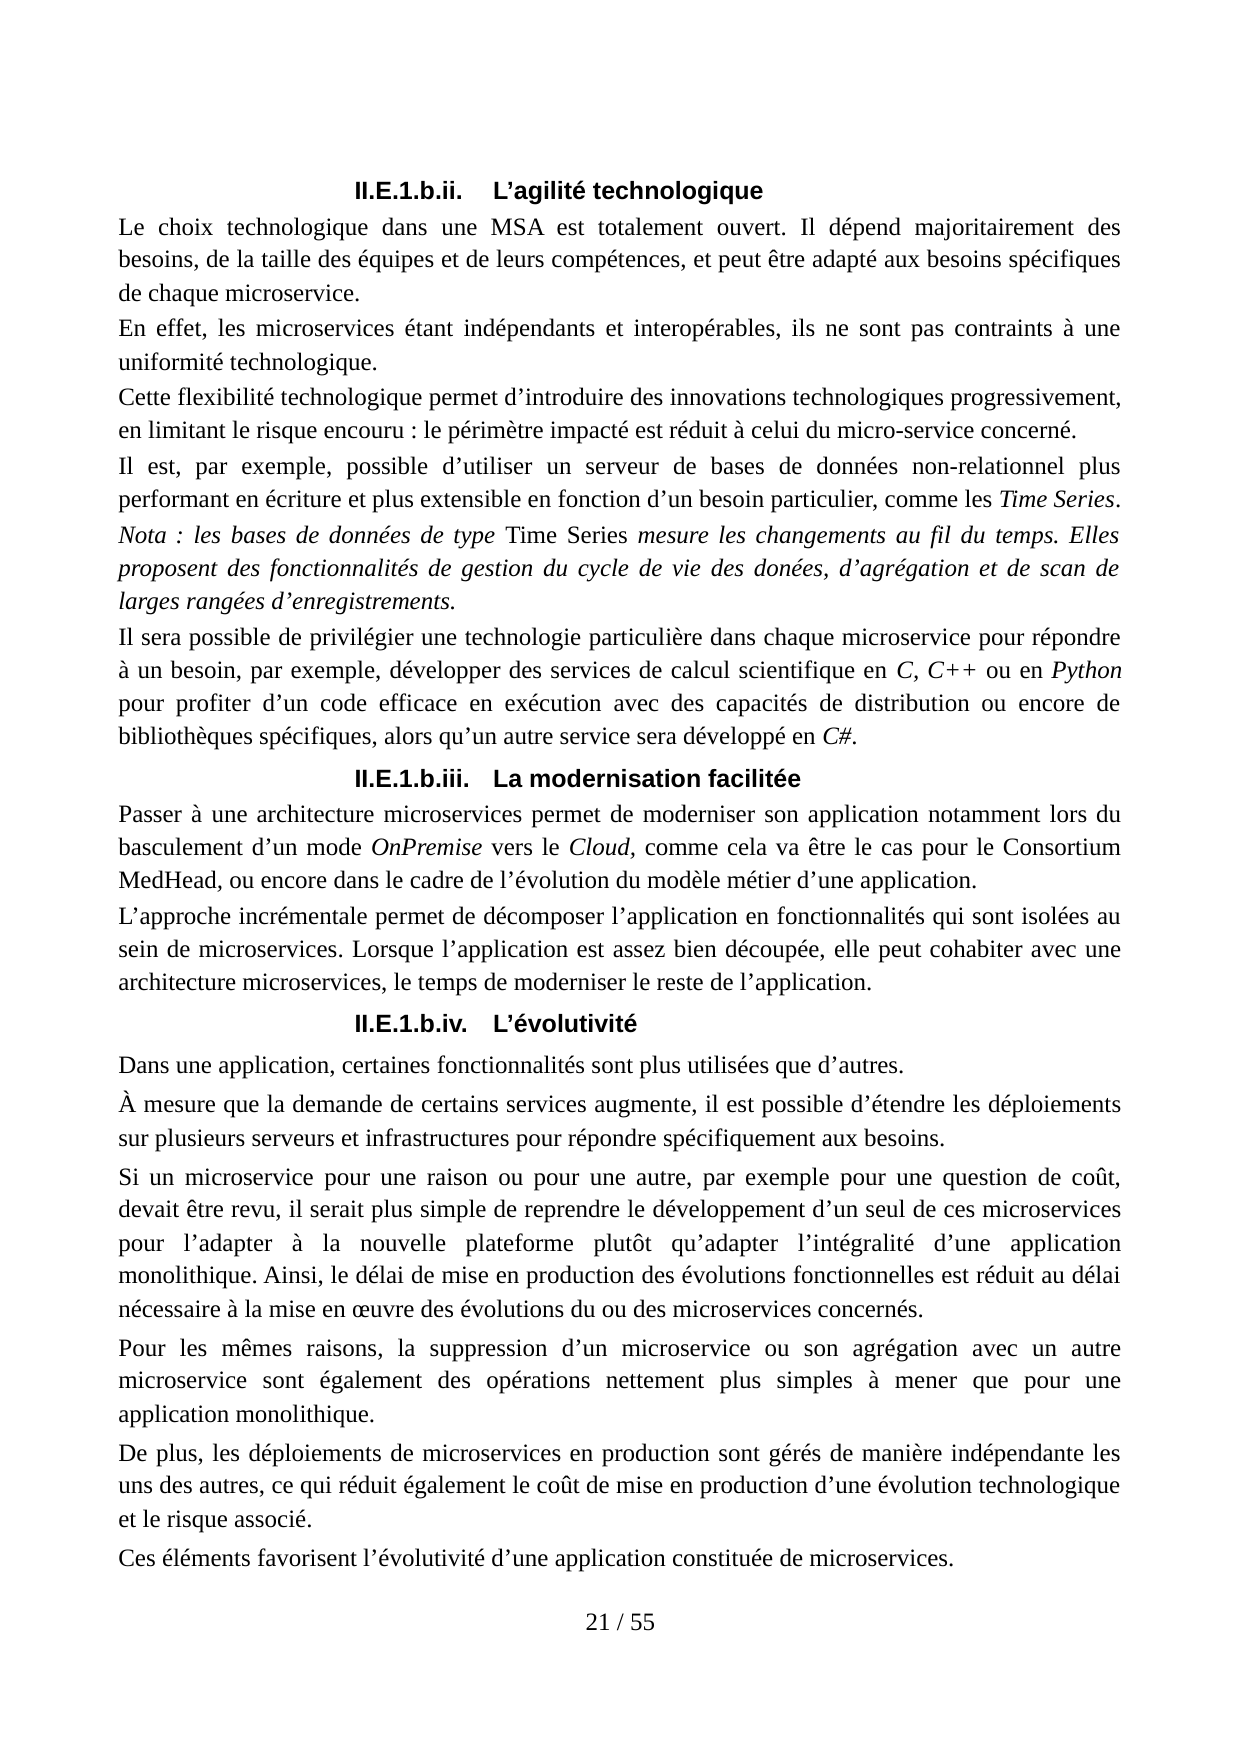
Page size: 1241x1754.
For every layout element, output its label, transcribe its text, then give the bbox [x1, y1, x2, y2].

subtitle L’évolutivité [118, 1009, 1122, 1038]
text Nota : les bases de données de type Time Series mesure les changements au fil du temps. Elles proposent des fonctionnalités de gestion du cycle de vie des donées, d’agrégation et de scan de larges rangées d’enregistrements. [118, 520, 1122, 615]
text De plus, les déploiements de microservices en production sont gérés de manière indépendante les uns des autres, ce qui réduit également le coût de mise en production d’une évolution technologique et le risque associé. [118, 1438, 1122, 1532]
text En effet, les microservices étant indépendants et interopérables, ils ne sont pas contraints à une uniformité technologique. [118, 313, 1122, 375]
text Il sera possible de privilégier une technologie particulière dans chaque microservice pour répondre à un besoin, par exemple, développer des services de calcul scientifique en C, C++ ou en Python pour profiter d’un code efficace en exécution avec des capacités de distribution ou encore de bibliothèques spécifiques, alors qu’un autre service sera développé en C#. [118, 622, 1122, 750]
text À mesure que la demande de certains services augmente, il est possible d’étendre les déploiements sur plusieurs serveurs et infrastructures pour répondre spécifiquement aux besoins. [118, 1089, 1122, 1151]
subtitle L’agilité technologique [118, 176, 1122, 205]
subtitle La modernisation facilitée [118, 764, 1122, 793]
text Pour les mêmes raisons, la suppression d’un microservice ou son agrégation avec un autre microservice sont également des opérations nettement plus simples à mener que pour une application monolithique. [118, 1333, 1122, 1427]
text Cette flexibilité technologique permet d’introduire des innovations technologiques progressivement, en limitant le risque encouru : le périmètre impacté est réduit à celui du micro-service concerné. [118, 382, 1122, 444]
text Dans une application, certaines fonctionnalités sont plus utilisées que d’autres. [118, 1051, 1122, 1079]
text Le choix technologique dans une MSA est totalement ouvert. Il dépend majoritairement des besoins, de la taille des équipes et de leurs compétences, et peut être adapté aux besoins spécifiques de chaque microservice. [118, 212, 1122, 306]
text Passer à une architecture microservices permet de moderniser son application notamment lors du basculement d’un mode OnPremise vers le Cloud, comme cela va être le cas pour le Consortium MedHead, ou encore dans le cadre de l’évolution du modèle métier d’une application. [118, 799, 1122, 894]
text Ces éléments favorisent l’évolutivité d’une application constituée de microservices. [118, 1543, 1122, 1571]
text L’approche incrémentale permet de décomposer l’application en fonctionnalités qui sont isolées au sein de microservices. Lorsque l’application est assez bien découpée, elle peut cohabiter avec une architecture microservices, le temps de moderniser le reste de l’application. [118, 901, 1122, 996]
text Si un microservice pour une raison ou pour une autre, par exemple pour une question de coût, devait être revu, il serait plus simple de reprendre le développement d’un seul de ces microservices pour l’adapter à la nouvelle plateforme plutôt qu’adapter l’intégralité d’une application monolithique. Ainsi, le délai de mise en production des évolutions fonctionnelles est réduit au délai nécessaire à la mise en œuvre des évolutions du ou des microservices concernés. [118, 1162, 1122, 1322]
text Il est, par exemple, possible d’utiliser un serveur de bases de données non-relationnel plus performant en écriture et plus extensible en fonction d’un besoin particulier, comme les Time Series. [118, 451, 1122, 513]
